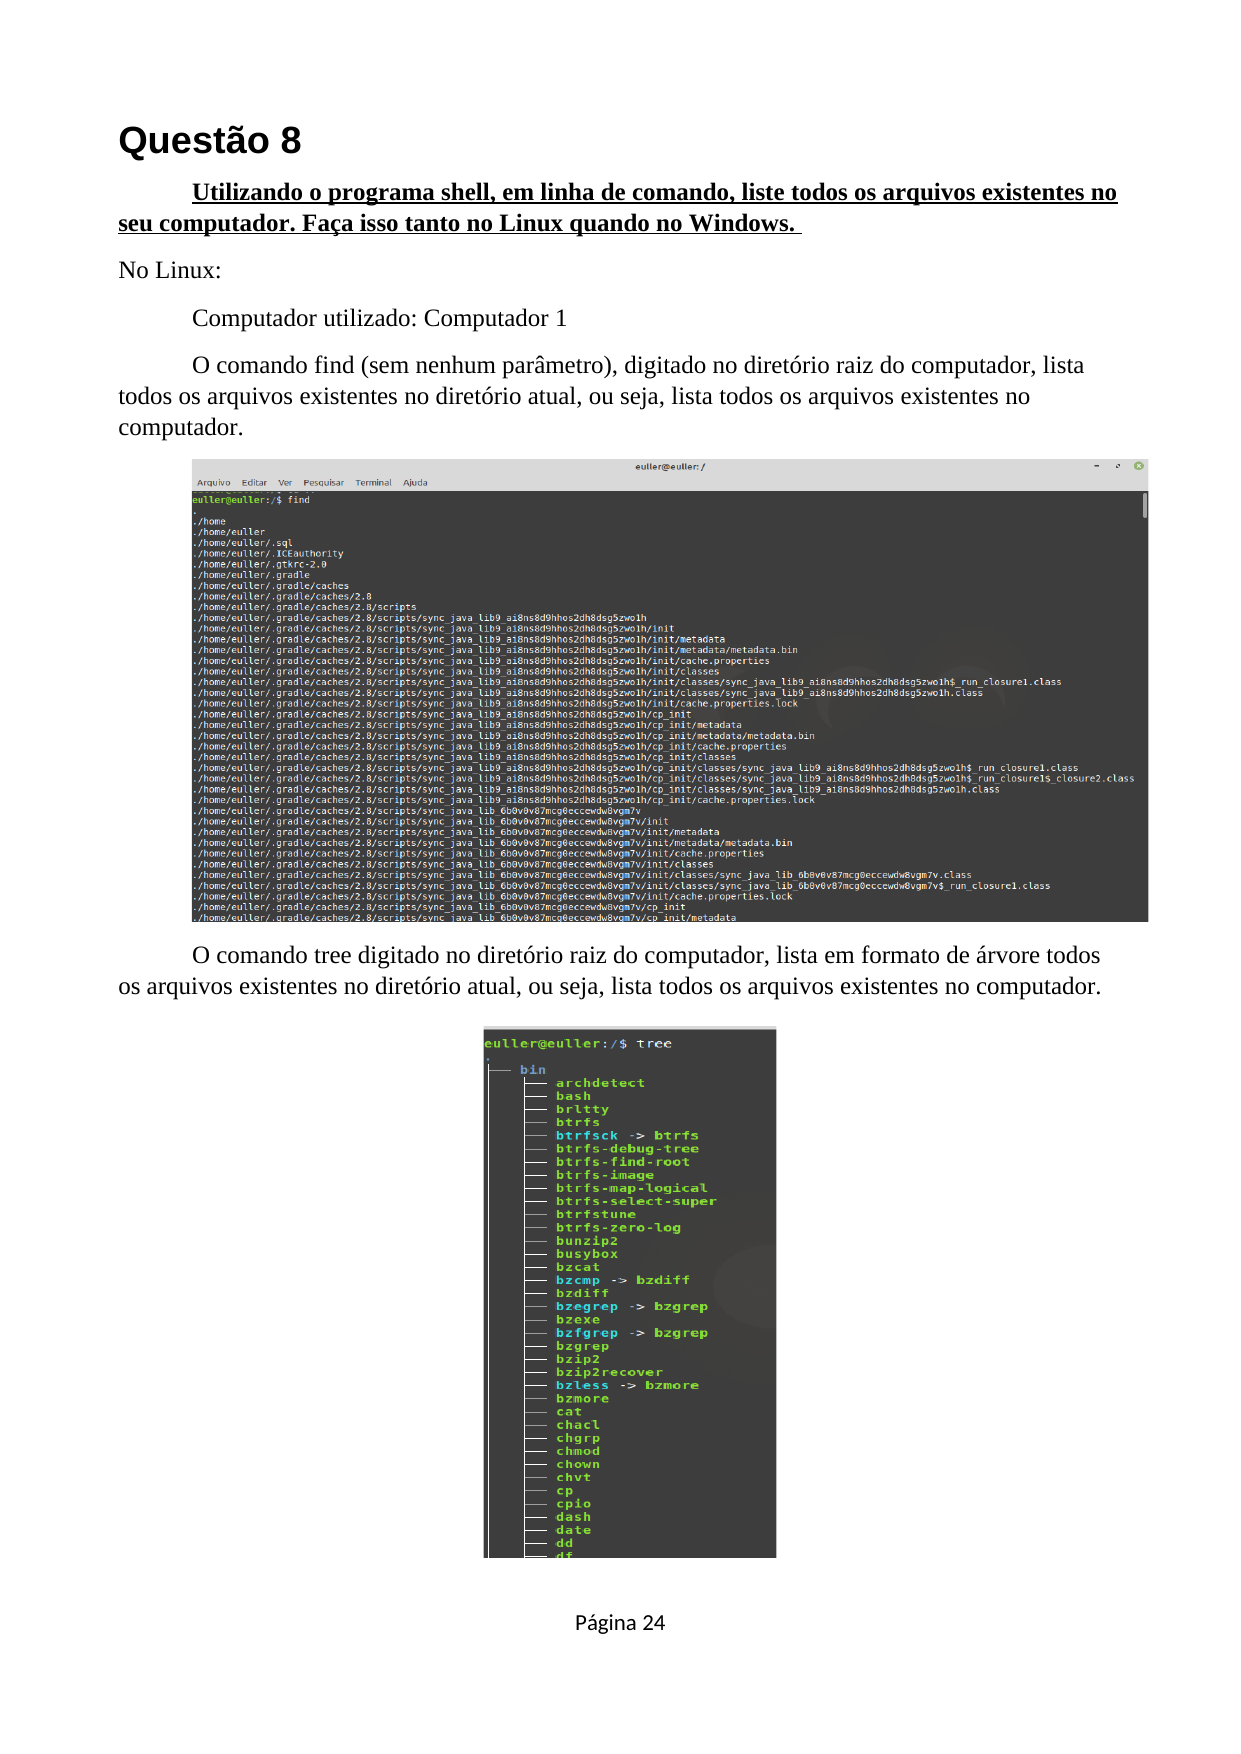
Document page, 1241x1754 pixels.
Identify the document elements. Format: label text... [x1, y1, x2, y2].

text O comando find (sem nenhum parâmetro), digitado no diretório raiz do computador, lista todos os arquivos existentes no diretório atual, ou seja, lista todos os arquivos existentes no computador. [118, 350, 1122, 440]
text No Linux: [118, 255, 1122, 284]
text O comando tree digitado no diretório raiz do computador, lista em formato de árvore todos os arquivos existentes no diretório atual, ou seja, lista todos os arquivos existentes no computador. [118, 941, 1122, 1000]
picture [191, 459, 1149, 922]
text Utilizando o programa shell, em linha de comando, liste todos os arquivos existentes no seu computador. Faça isso tanto no Linux quando no Windows. [118, 177, 1122, 237]
subtitle Questão 8 [118, 118, 1122, 162]
text Computador utilizado: Computador 1 [118, 303, 1122, 332]
